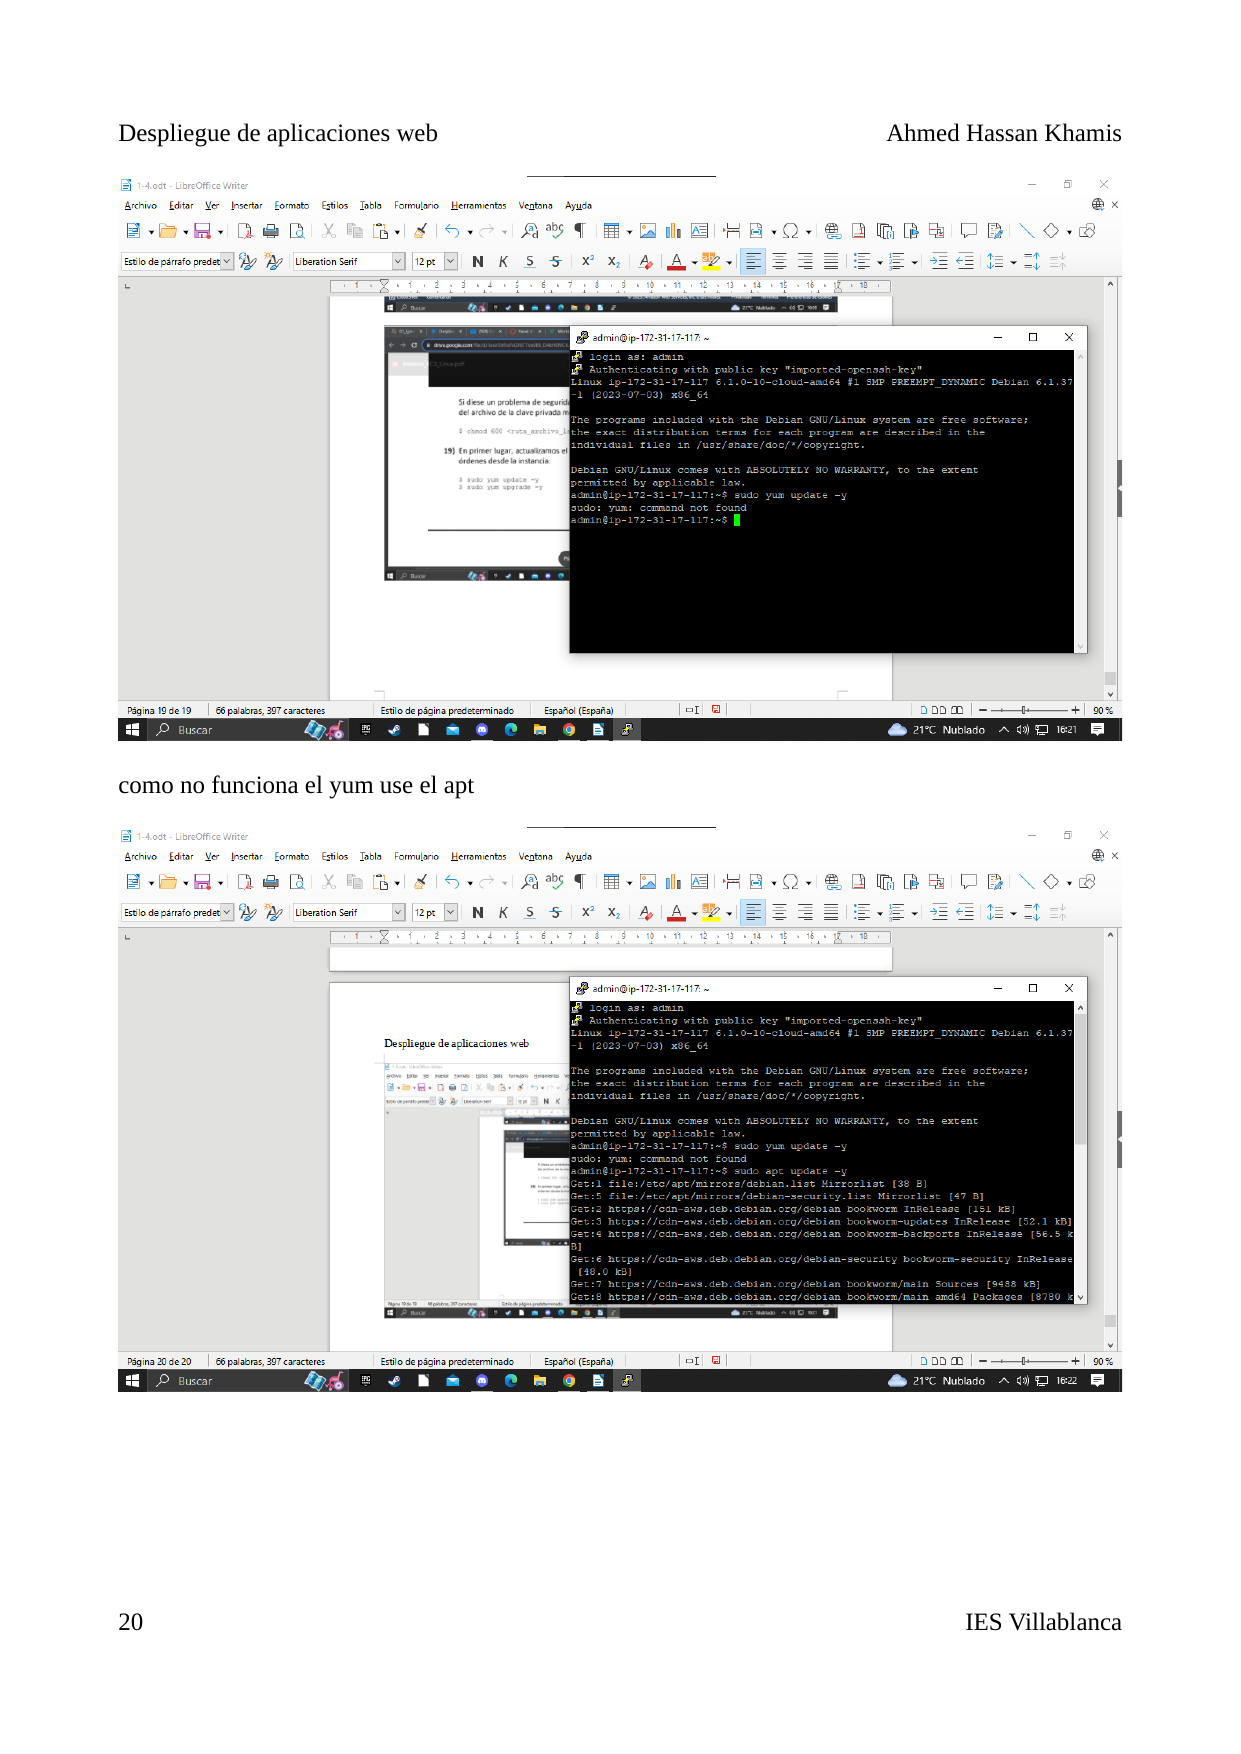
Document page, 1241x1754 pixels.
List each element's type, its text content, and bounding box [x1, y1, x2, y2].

text como no funciona el yum use el apt [118, 770, 1122, 798]
picture [118, 176, 1123, 741]
picture [118, 827, 1123, 1392]
